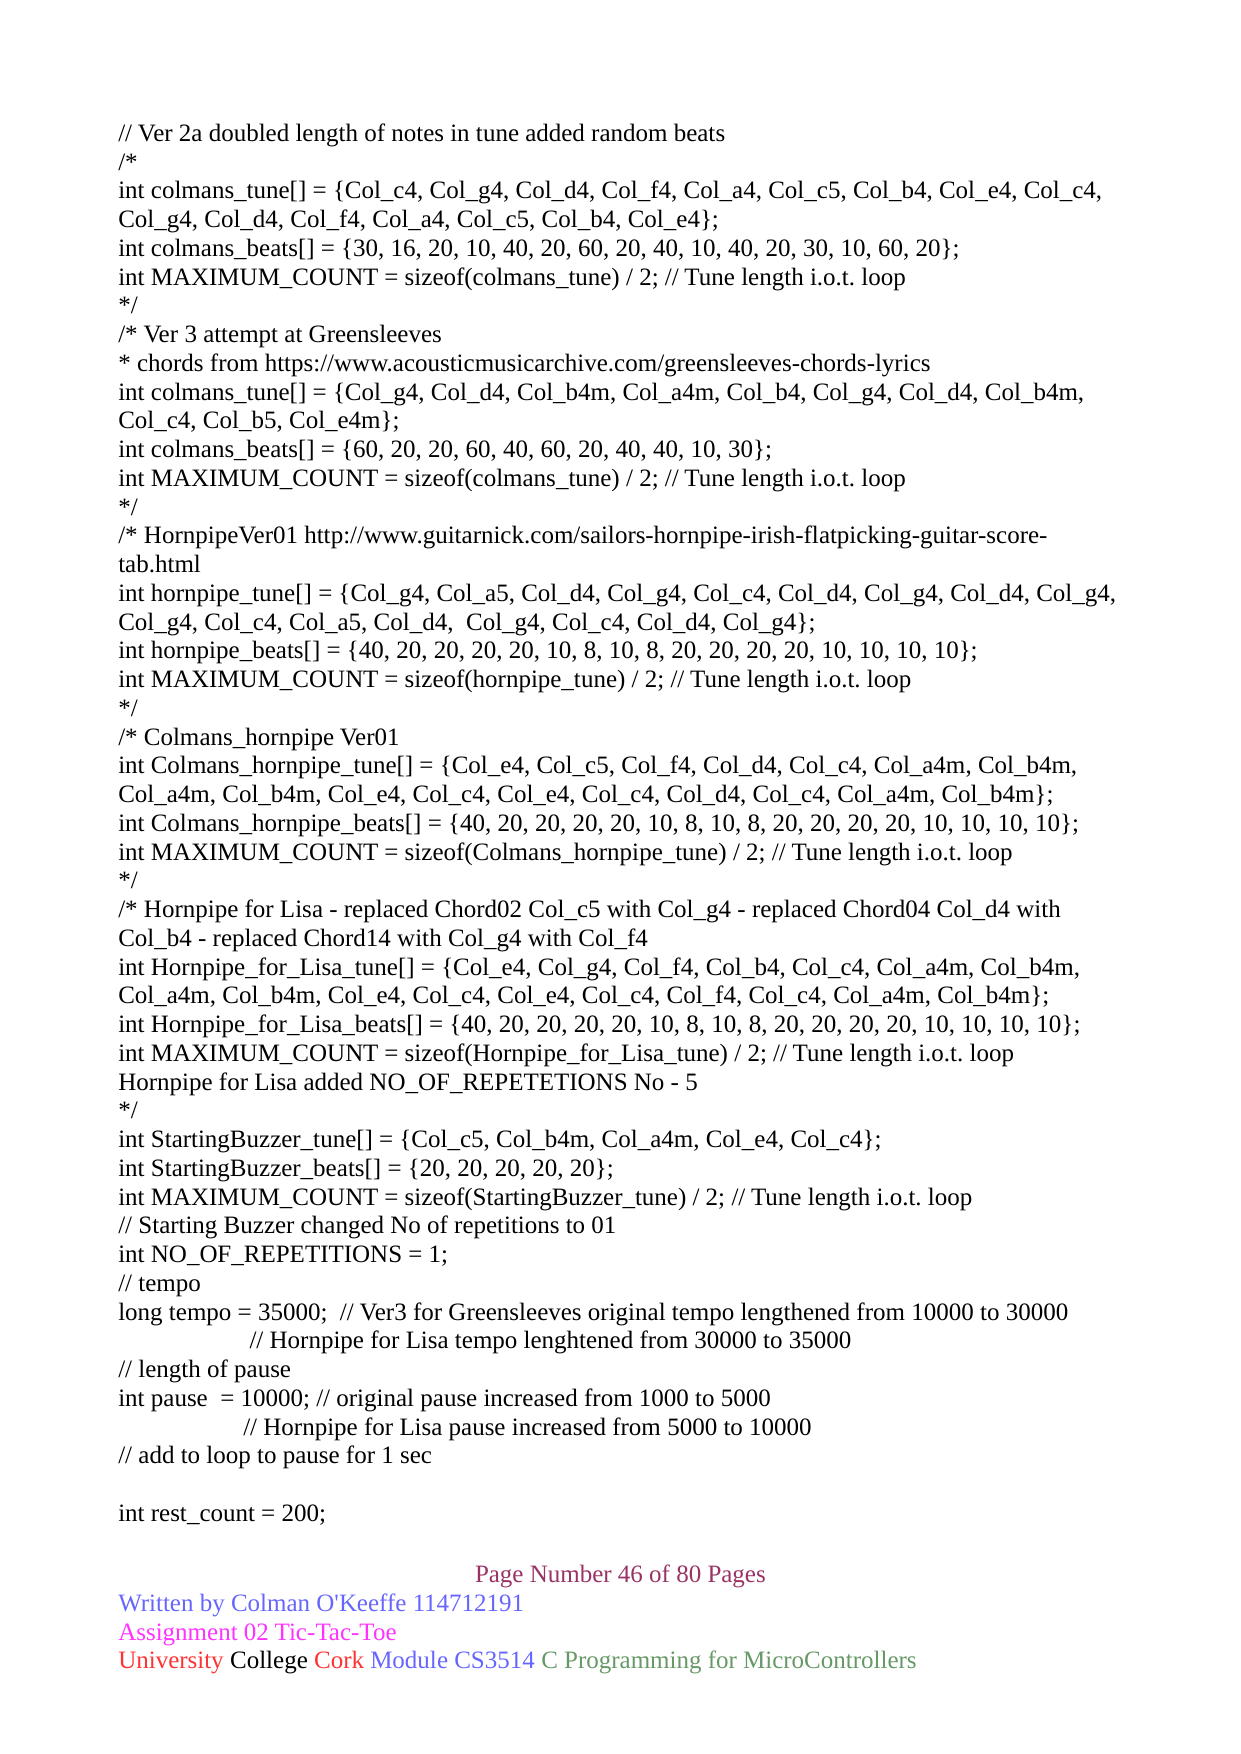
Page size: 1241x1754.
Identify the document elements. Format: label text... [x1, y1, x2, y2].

text */ [118, 492, 1122, 521]
text // length of pause [118, 1354, 1122, 1383]
text int hornpipe_beats[] = {40, 20, 20, 20, 20, 10, 8, 10, 8, 20, 20, 20, 20, 10, 10, 10, 10}; [118, 636, 1122, 664]
text // Hornpipe for Lisa pause increased from 5000 to 10000 [118, 1412, 1122, 1441]
text long tempo = 35000; // Ver3 for Greensleeves original tempo lengthened from 10000 to 30000 [118, 1297, 1122, 1326]
text /* [118, 147, 1122, 176]
text int MAXIMUM_COUNT = sizeof(Hornpipe_for_Lisa_tune) / 2; // Tune length i.o.t. loop [118, 1038, 1122, 1067]
text /* Colmans_hornpipe Ver01 [118, 722, 1122, 751]
text // Hornpipe for Lisa tempo lenghtened from 30000 to 35000 [118, 1326, 1122, 1354]
text // Starting Buzzer changed No of repetitions to 01 [118, 1211, 1122, 1239]
text /* HornpipeVer01 http://www.guitarnick.com/sailors-hornpipe-irish-flatpicking-guitar-score-tab.html [118, 521, 1122, 578]
text int Colmans_hornpipe_tune[] = {Col_e4, Col_c5, Col_f4, Col_d4, Col_c4, Col_a4m, Col_b4m, Col_a4m, Col_b4m, Col_e4, Col_c4, Col_e4, Col_c4, Col_d4, Col_c4, Col_a4m, Col_b4m}; [118, 751, 1122, 808]
text int MAXIMUM_COUNT = sizeof(Colmans_hornpipe_tune) / 2; // Tune length i.o.t. loop [118, 837, 1122, 866]
text /* Ver 3 attempt at Greensleeves [118, 319, 1122, 348]
text int colmans_tune[] = {Col_c4, Col_g4, Col_d4, Col_f4, Col_a4, Col_c5, Col_b4, Col_e4, Col_c4, Col_g4, Col_d4, Col_f4, Col_a4, Col_c5, Col_b4, Col_e4}; [118, 176, 1122, 233]
text // add to loop to pause for 1 sec [118, 1441, 1122, 1469]
text int StartingBuzzer_tune[] = {Col_c5, Col_b4m, Col_a4m, Col_e4, Col_c4}; [118, 1124, 1122, 1153]
text int colmans_beats[] = {60, 20, 20, 60, 40, 60, 20, 40, 40, 10, 30}; [118, 434, 1122, 463]
text * chords from https://www.acousticmusicarchive.com/greensleeves-chords-lyrics [118, 348, 1122, 377]
text int Colmans_hornpipe_beats[] = {40, 20, 20, 20, 20, 10, 8, 10, 8, 20, 20, 20, 20, 10, 10, 10, 10}; [118, 808, 1122, 837]
text */ [118, 291, 1122, 319]
text */ [118, 1096, 1122, 1124]
text int hornpipe_tune[] = {Col_g4, Col_a5, Col_d4, Col_g4, Col_c4, Col_d4, Col_g4, Col_d4, Col_g4, Col_g4, Col_c4, Col_a5, Col_d4, Col_g4, Col_c4, Col_d4, Col_g4}; [118, 578, 1122, 636]
text int MAXIMUM_COUNT = sizeof(hornpipe_tune) / 2; // Tune length i.o.t. loop [118, 664, 1122, 693]
text int Hornpipe_for_Lisa_tune[] = {Col_e4, Col_g4, Col_f4, Col_b4, Col_c4, Col_a4m, Col_b4m, Col_a4m, Col_b4m, Col_e4, Col_c4, Col_e4, Col_c4, Col_f4, Col_c4, Col_a4m, Col_b4m}; [118, 952, 1122, 1009]
text int colmans_tune[] = {Col_g4, Col_d4, Col_b4m, Col_a4m, Col_b4, Col_g4, Col_d4, Col_b4m, Col_c4, Col_b5, Col_e4m}; [118, 377, 1122, 434]
text int NO_OF_REPETITIONS = 1; [118, 1239, 1122, 1268]
text int pause = 10000; // original pause increased from 1000 to 5000 [118, 1383, 1122, 1412]
text int Hornpipe_for_Lisa_beats[] = {40, 20, 20, 20, 20, 10, 8, 10, 8, 20, 20, 20, 20, 10, 10, 10, 10}; [118, 1009, 1122, 1038]
text */ [118, 693, 1122, 722]
text int StartingBuzzer_beats[] = {20, 20, 20, 20, 20}; [118, 1153, 1122, 1182]
text int colmans_beats[] = {30, 16, 20, 10, 40, 20, 60, 20, 40, 10, 40, 20, 30, 10, 60, 20}; [118, 233, 1122, 262]
text int MAXIMUM_COUNT = sizeof(StartingBuzzer_tune) / 2; // Tune length i.o.t. loop [118, 1182, 1122, 1211]
text // tempo [118, 1268, 1122, 1297]
text /* Hornpipe for Lisa - replaced Chord02 Col_c5 with Col_g4 - replaced Chord04 Col_d4 with Col_b4 - replaced Chord14 with Col_g4 with Col_f4 [118, 894, 1122, 952]
text int rest_count = 200; [118, 1498, 1122, 1527]
text int MAXIMUM_COUNT = sizeof(colmans_tune) / 2; // Tune length i.o.t. loop [118, 262, 1122, 291]
text Hornpipe for Lisa added NO_OF_REPETETIONS No - 5 [118, 1067, 1122, 1096]
text int MAXIMUM_COUNT = sizeof(colmans_tune) / 2; // Tune length i.o.t. loop [118, 463, 1122, 492]
text */ [118, 866, 1122, 894]
text // Ver 2a doubled length of notes in tune added random beats [118, 118, 1122, 147]
